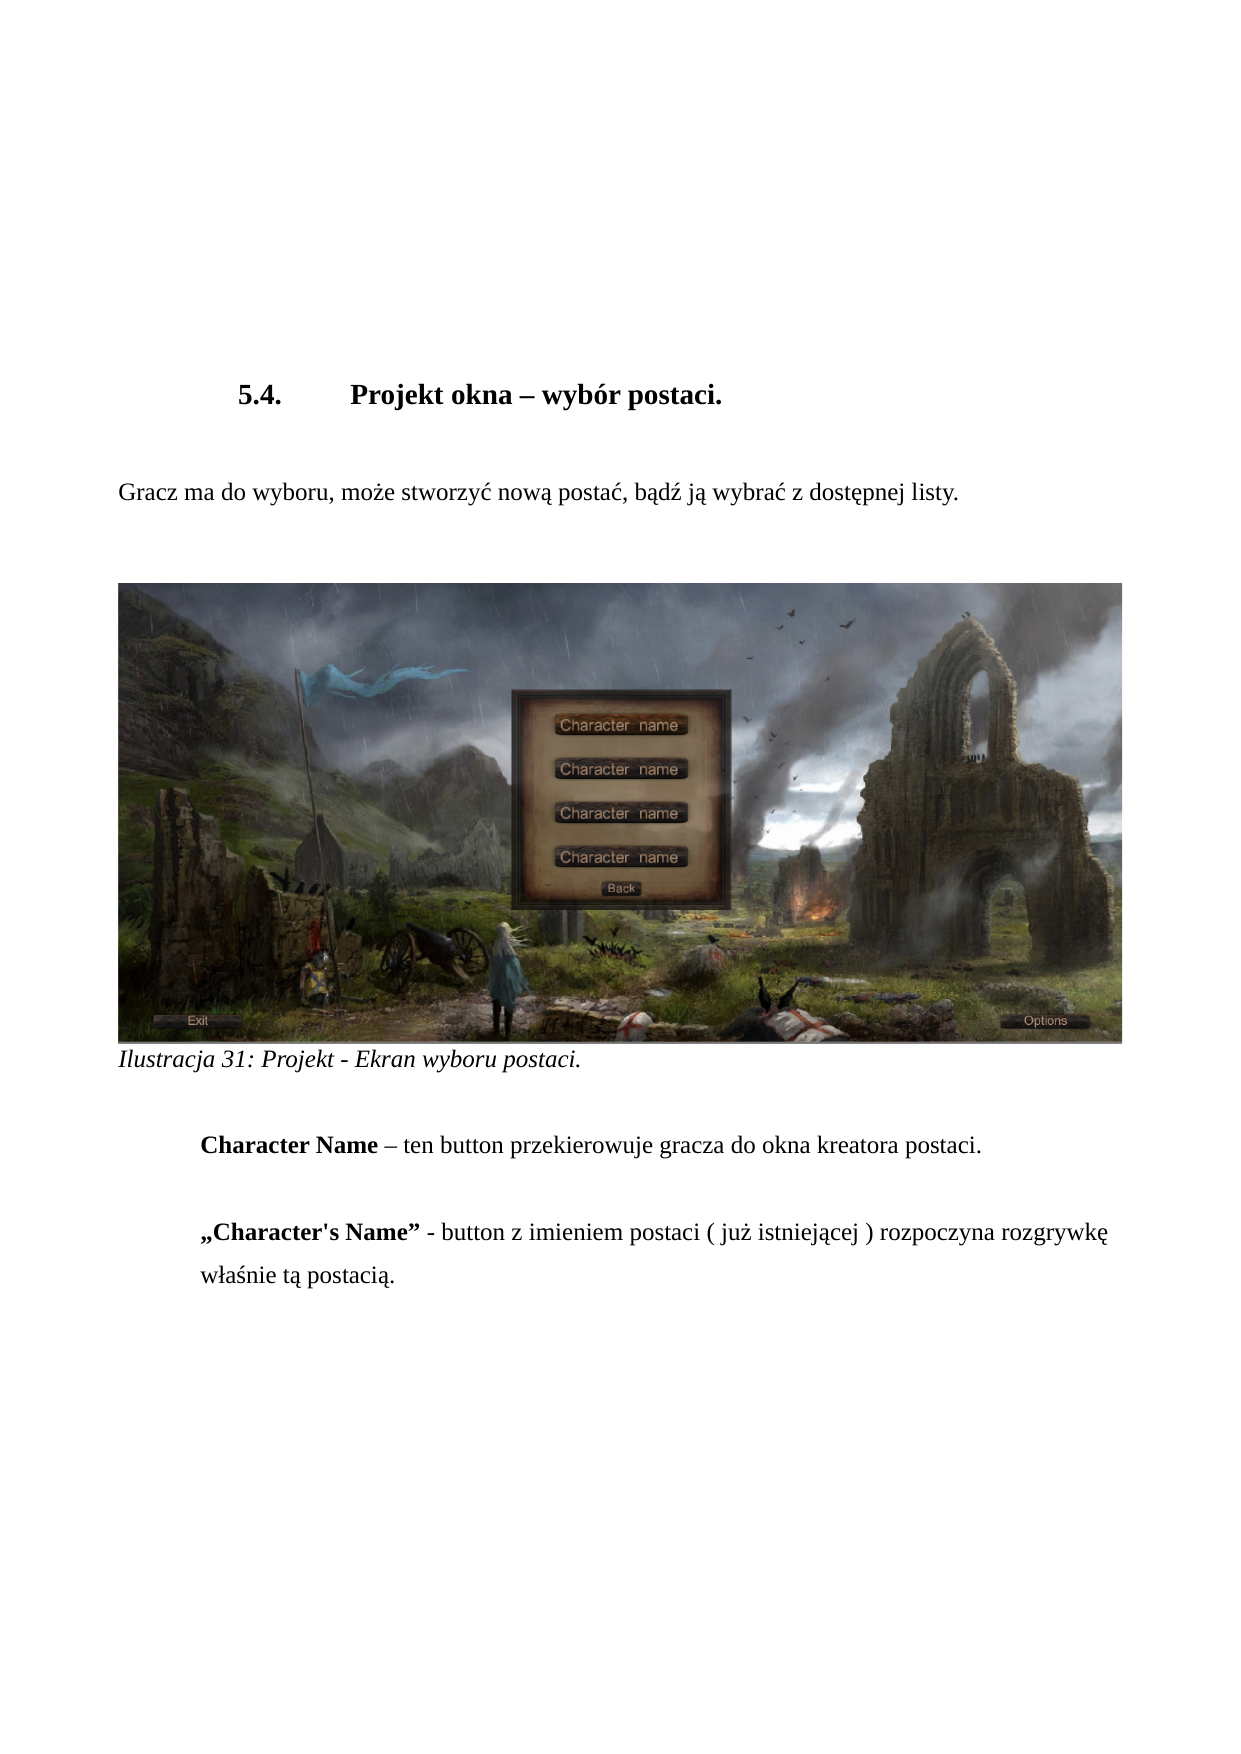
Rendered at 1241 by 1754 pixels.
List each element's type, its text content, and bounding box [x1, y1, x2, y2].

picture [118, 583, 1123, 1044]
text Gracz ma do wyboru, może stworzyć nową postać, bądź ją wybrać z dostępnej listy. [118, 477, 1122, 506]
list Projekt okna – wybór postaci. [231, 377, 1122, 410]
text „Character's Name” - button z imieniem postaci ( już istniejącej ) rozpoczyna rozgrywkę właśnie tą postacią. [118, 1217, 1122, 1288]
text Ilustracja 31: Projekt - Ekran wyboru postaci. [118, 1044, 1122, 1073]
text Character Name – ten button przekierowuje gracza do okna kreatora postaci. [118, 1130, 1122, 1159]
